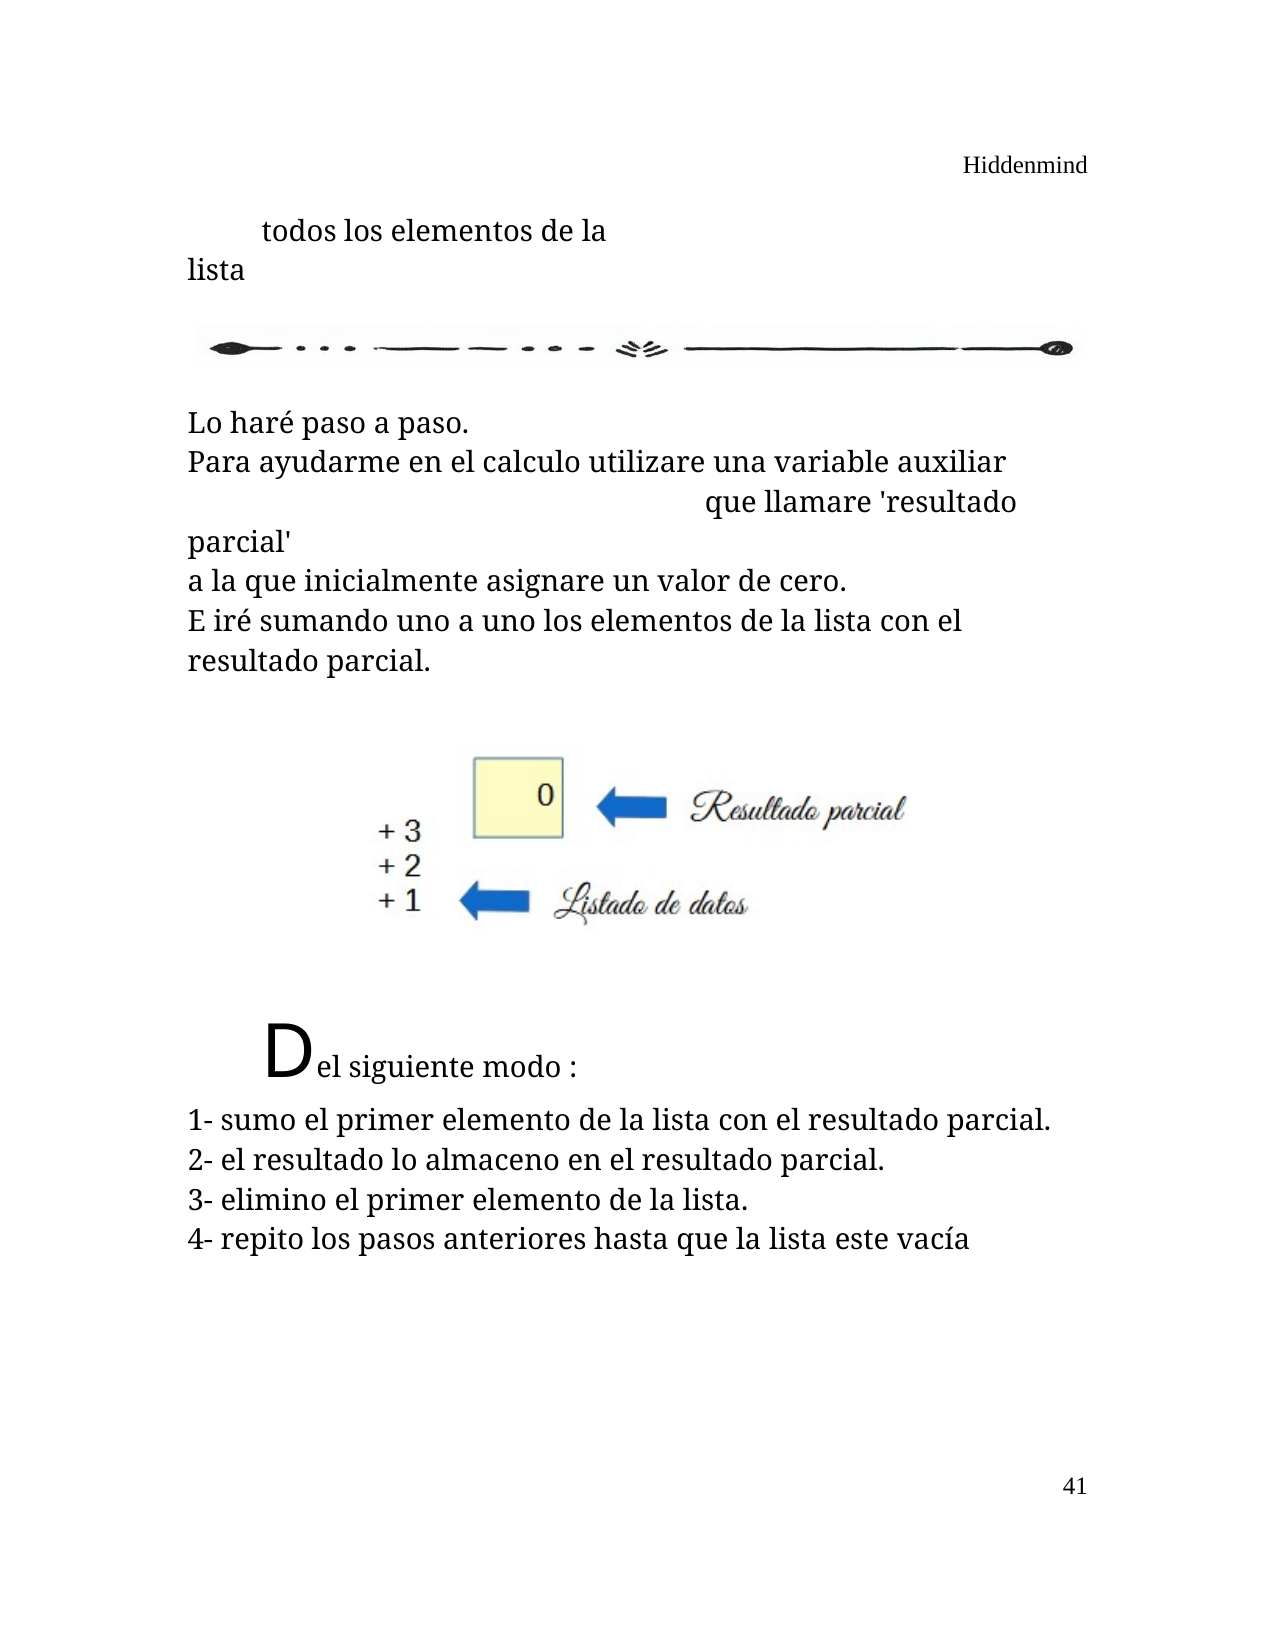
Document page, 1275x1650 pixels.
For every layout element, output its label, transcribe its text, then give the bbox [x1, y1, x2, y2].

text a la que inicialmente asignare un valor de cero. [187, 561, 1087, 600]
text 1- sumo el primer elemento de la lista con el resultado parcial. [187, 1099, 1087, 1139]
text E iré sumando uno a uno los elementos de la lista con el resultado parcial. [187, 600, 1087, 680]
text todos los elementos de la lista [187, 210, 622, 289]
text Lo haré paso a paso. [187, 402, 1087, 442]
text Para ayudarme en el calculo utilizare una variable auxiliar [187, 442, 1087, 481]
text que llamare 'resultado parcial' [187, 481, 1087, 561]
text 4- repito los pasos anteriores hasta que la lista este vacía [187, 1218, 1087, 1258]
text 2- el resultado lo almaceno en el resultado parcial. [187, 1139, 1087, 1179]
text 3- elimino el primer elemento de la lista. [187, 1179, 1087, 1218]
picture [359, 743, 928, 930]
picture [193, 326, 1083, 363]
text Del siguiente modo : [187, 997, 1087, 1099]
